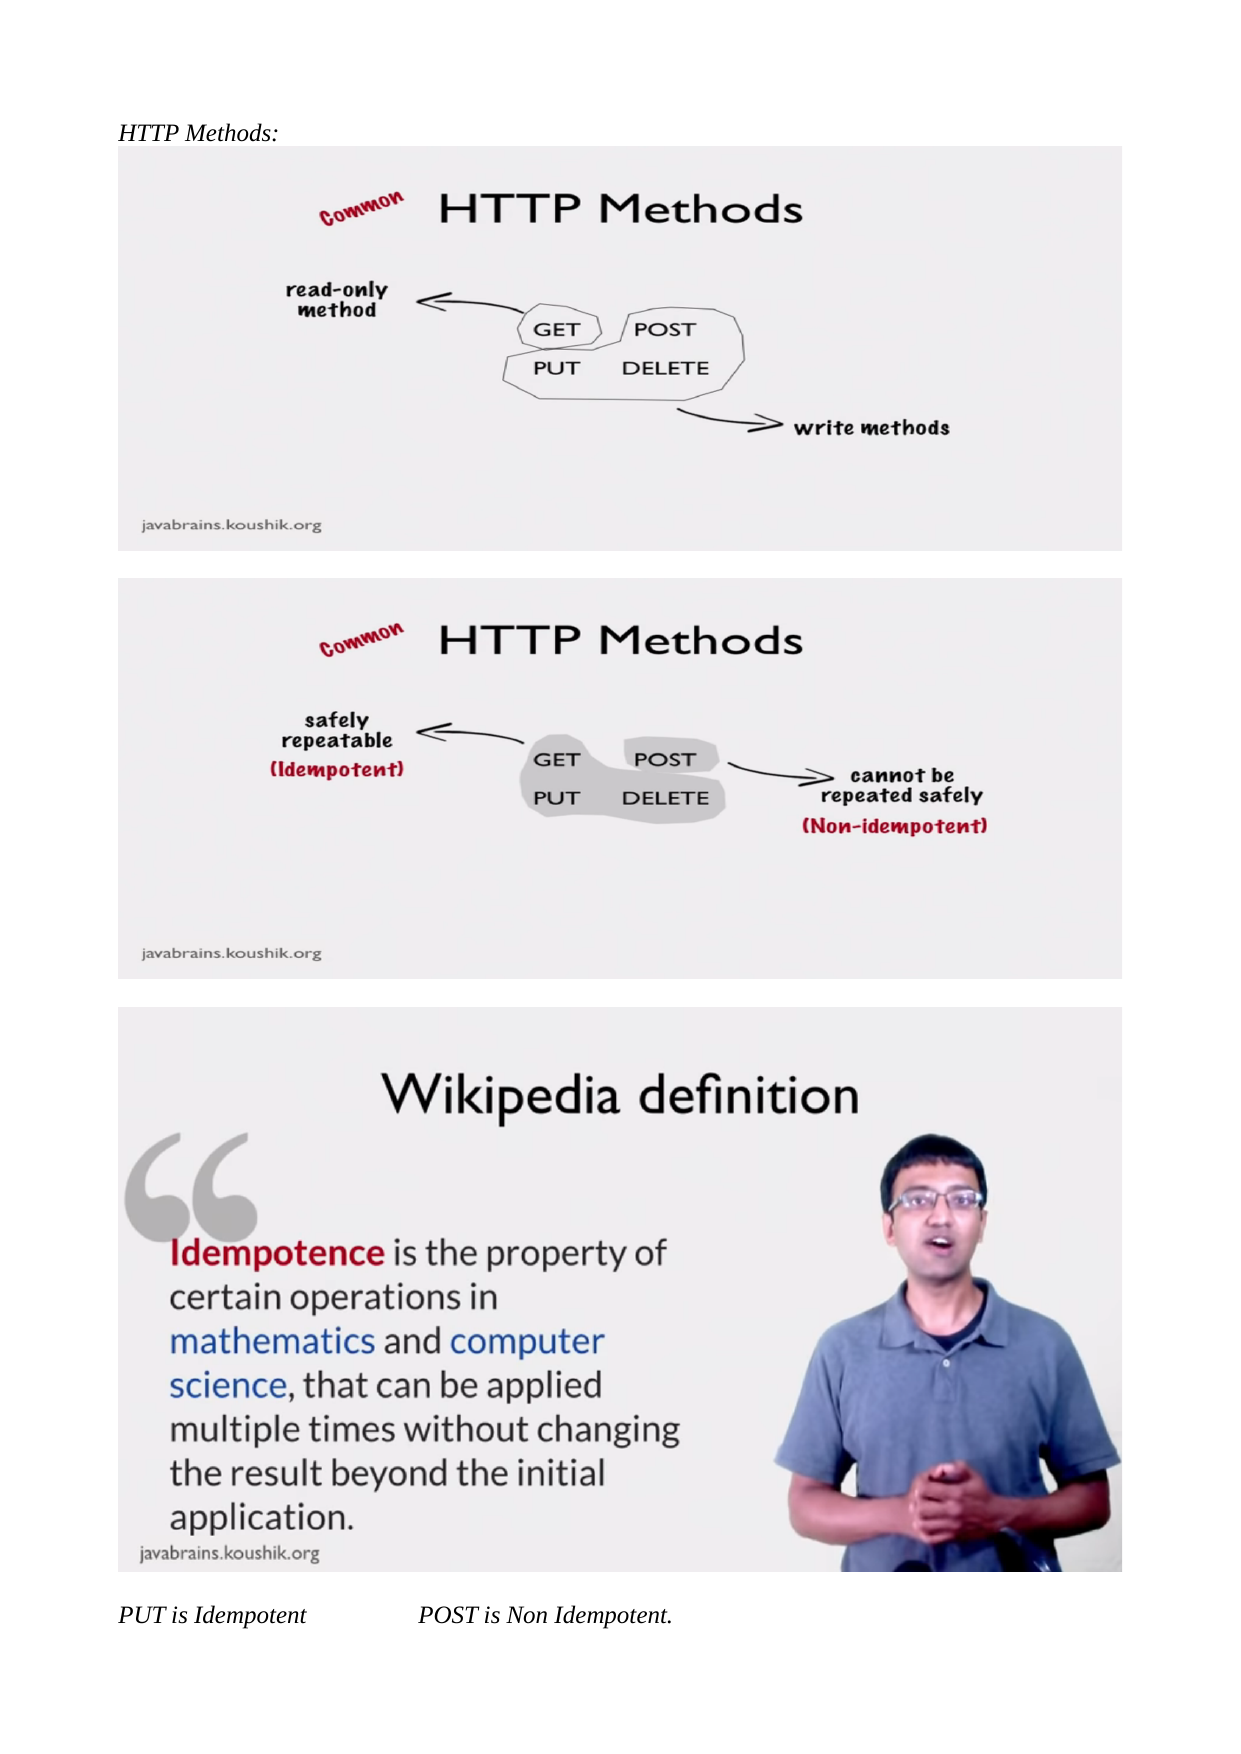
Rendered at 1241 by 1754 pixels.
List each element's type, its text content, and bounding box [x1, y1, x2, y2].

text PUT is Idempotent POST is Non Idempotent. [118, 1600, 1122, 1629]
text HTTP Methods: [118, 118, 1122, 146]
picture [118, 578, 1123, 979]
picture [118, 1007, 1123, 1572]
picture [118, 146, 1123, 551]
